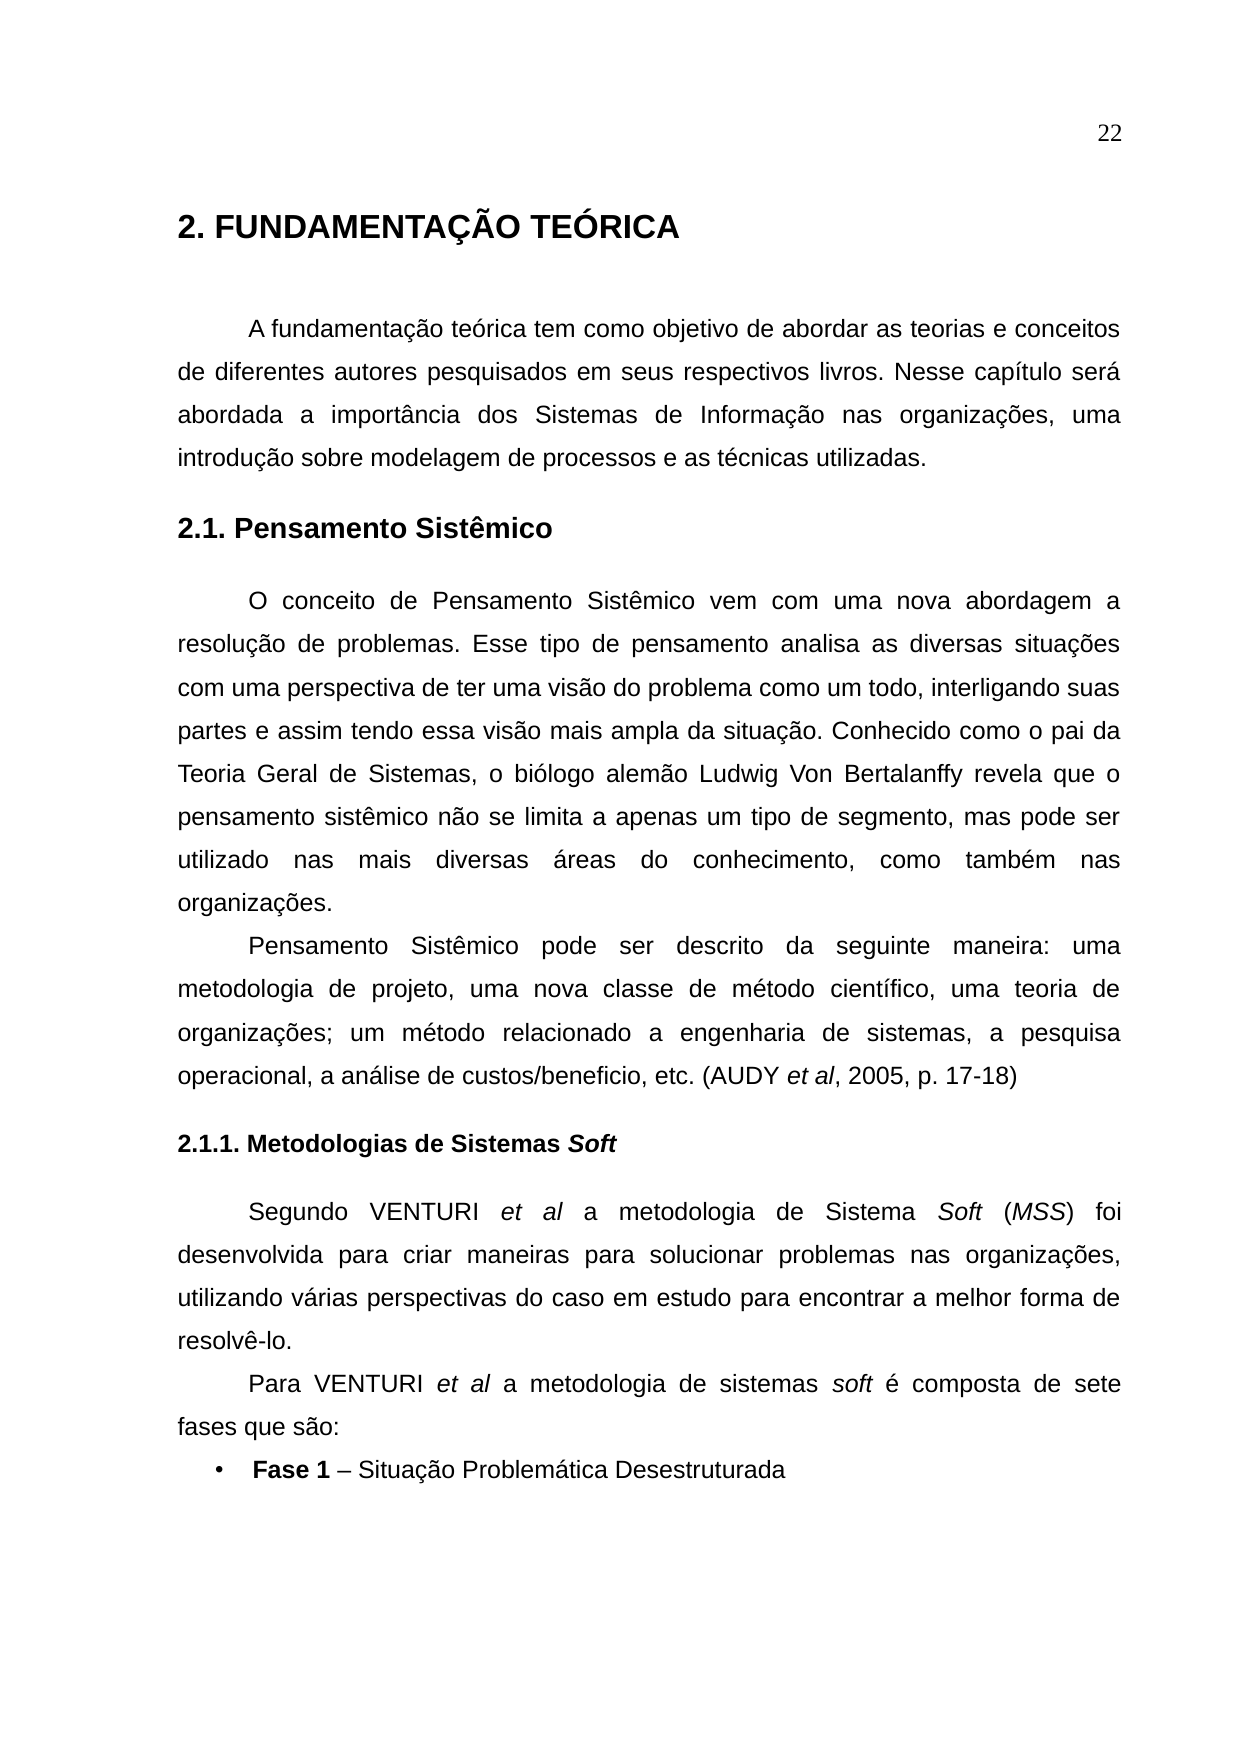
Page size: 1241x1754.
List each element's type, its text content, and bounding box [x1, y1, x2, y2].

list Fase 1 – Situação Problemática Desestruturada [215, 1455, 1122, 1484]
text A fundamentação teórica tem como objetivo de abordar as teorias e conceitos de diferentes autores pesquisados em seus respectivos livros. Nesse capítulo será abordada a importância dos Sistemas de Informação nas organizações, uma introdução sobre modelagem de processos e as técnicas utilizadas. [177, 314, 1122, 472]
subtitle 2.1.1. Metodologias de Sistemas Soft [177, 1128, 1122, 1157]
text Para VENTURI et al a metodologia de sistemas soft é composta de sete fases que são: [177, 1369, 1122, 1441]
text Segundo VENTURI et al a metodologia de Sistema Soft (MSS) foi desenvolvida para criar maneiras para solucionar problemas nas organizações, utilizando várias perspectivas do caso em estudo para encontrar a melhor forma de resolvê-lo. [177, 1196, 1122, 1354]
subtitle 2. Fundamentação Teórica [177, 207, 1122, 245]
text O conceito de Pensamento Sistêmico vem com uma nova abordagem a resolução de problemas. Esse tipo de pensamento analisa as diversas situações com uma perspectiva de ter uma visão do problema como um todo, interligando suas partes e assim tendo essa visão mais ampla da situação. Conhecido como o pai da Teoria Geral de Sistemas, o biólogo alemão Ludwig Von Bertalanffy revela que o pensamento sistêmico não se limita a apenas um tipo de segmento, mas pode ser utilizado nas mais diversas áreas do conhecimento, como também nas organizações. [177, 586, 1122, 917]
text Pensamento Sistêmico pode ser descrito da seguinte maneira: uma metodologia de projeto, uma nova classe de método científico, uma teoria de organizações; um método relacionado a engenharia de sistemas, a pesquisa operacional, a análise de custos/beneficio, etc. (AUDY et al, 2005, p. 17-18) [177, 931, 1122, 1089]
subtitle 2.1. Pensamento Sistêmico [177, 511, 1122, 545]
